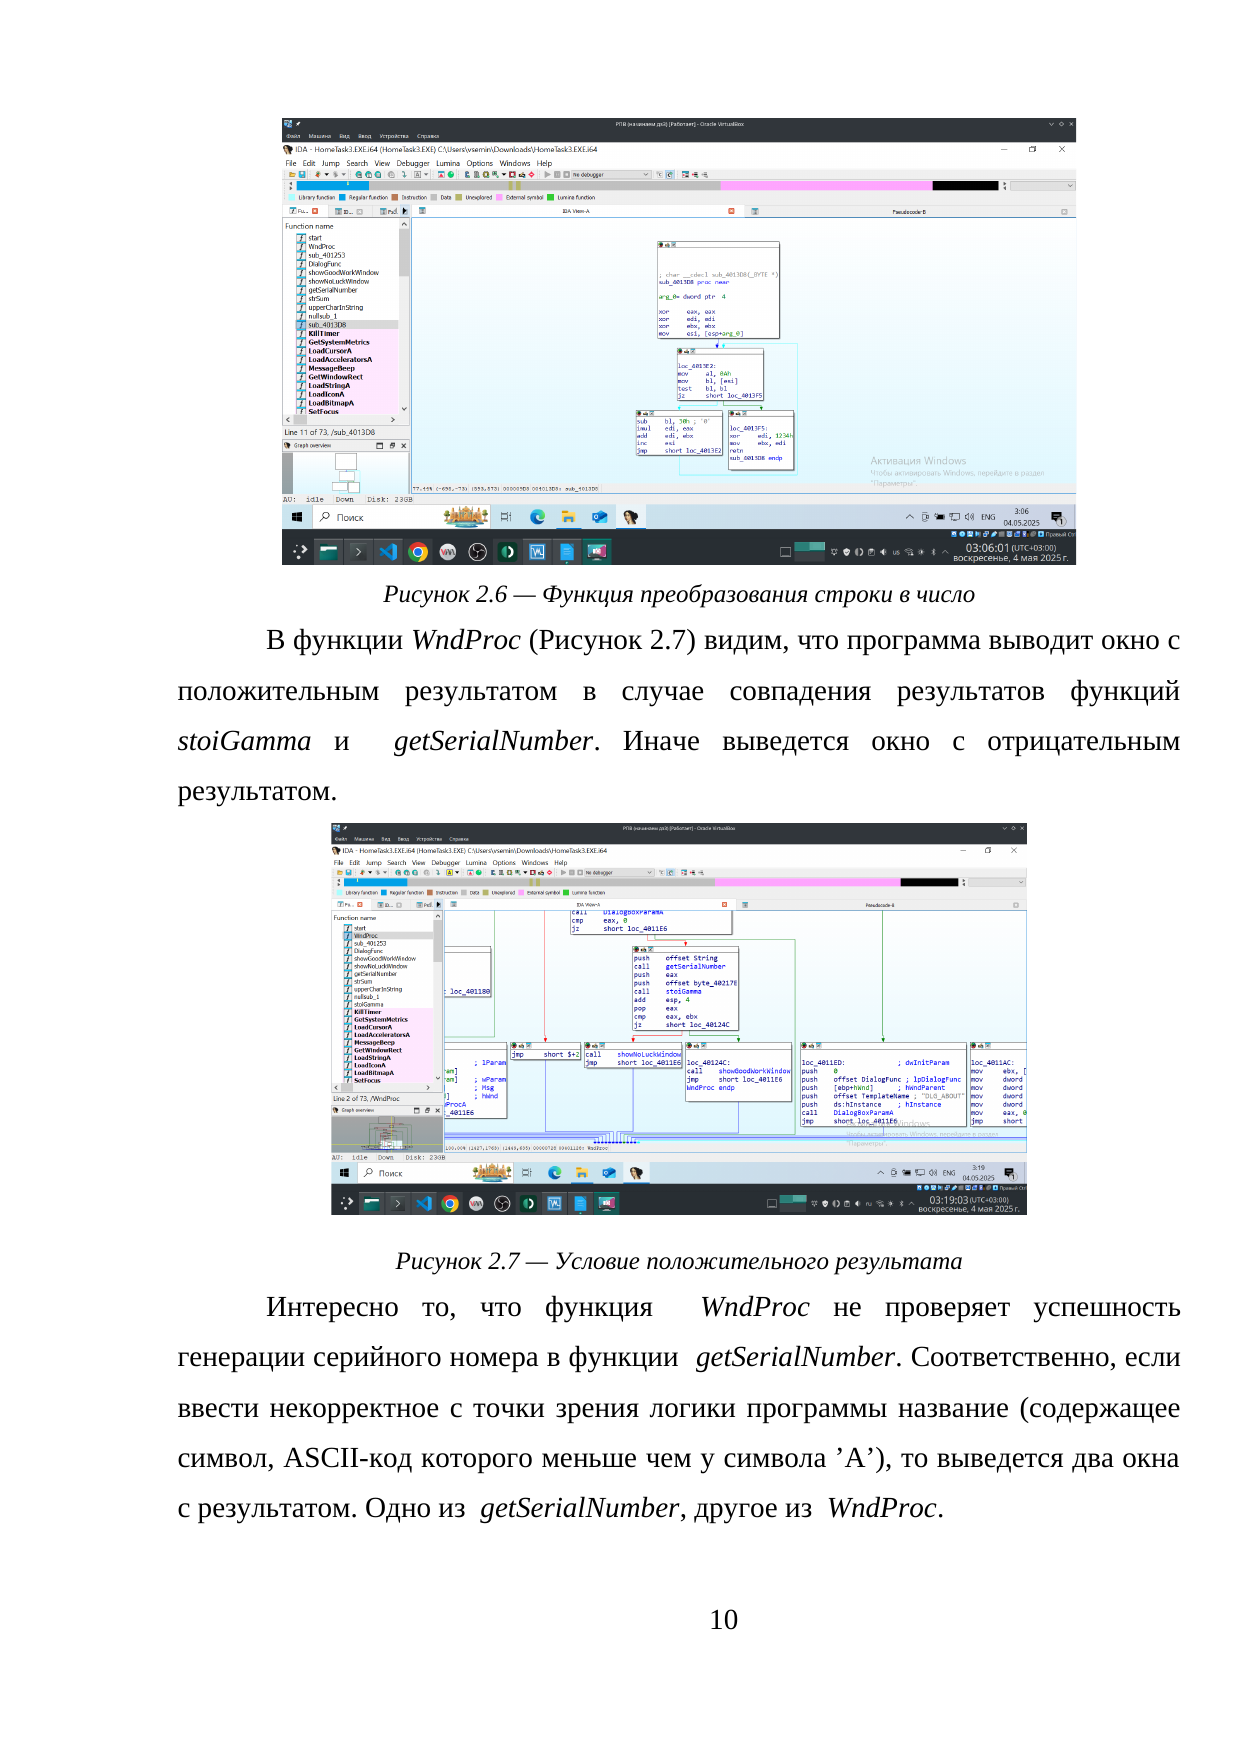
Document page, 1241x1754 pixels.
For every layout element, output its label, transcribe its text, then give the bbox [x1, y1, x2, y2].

picture [282, 118, 1077, 565]
picture [331, 823, 1027, 1215]
text Рисунок 2.7 — Условие положительного результата [177, 824, 1181, 1275]
text Рисунок 2.6 — Функция преобразования строки в число [177, 118, 1181, 608]
text Интересно то, что функция WndProc не проверяет успешность генерации серийного номера в функции getSerialNumber. Соответственно, если ввести некорректное с точки зрения логики программы название (содержащее символ, ASCII-код которого меньше чем у символа ’A’), то выведется два окна с результатом. Одно из getSerialNumber, другое из WndProc. [177, 1289, 1181, 1524]
text В функции WndProc (Рисунок 2.7) видим, что программа выводит окно с положительным результатом в случае совпадения результатов функций stoiGamma и getSerialNumber. Иначе выведется окно с отрицательным результатом. [177, 622, 1181, 807]
